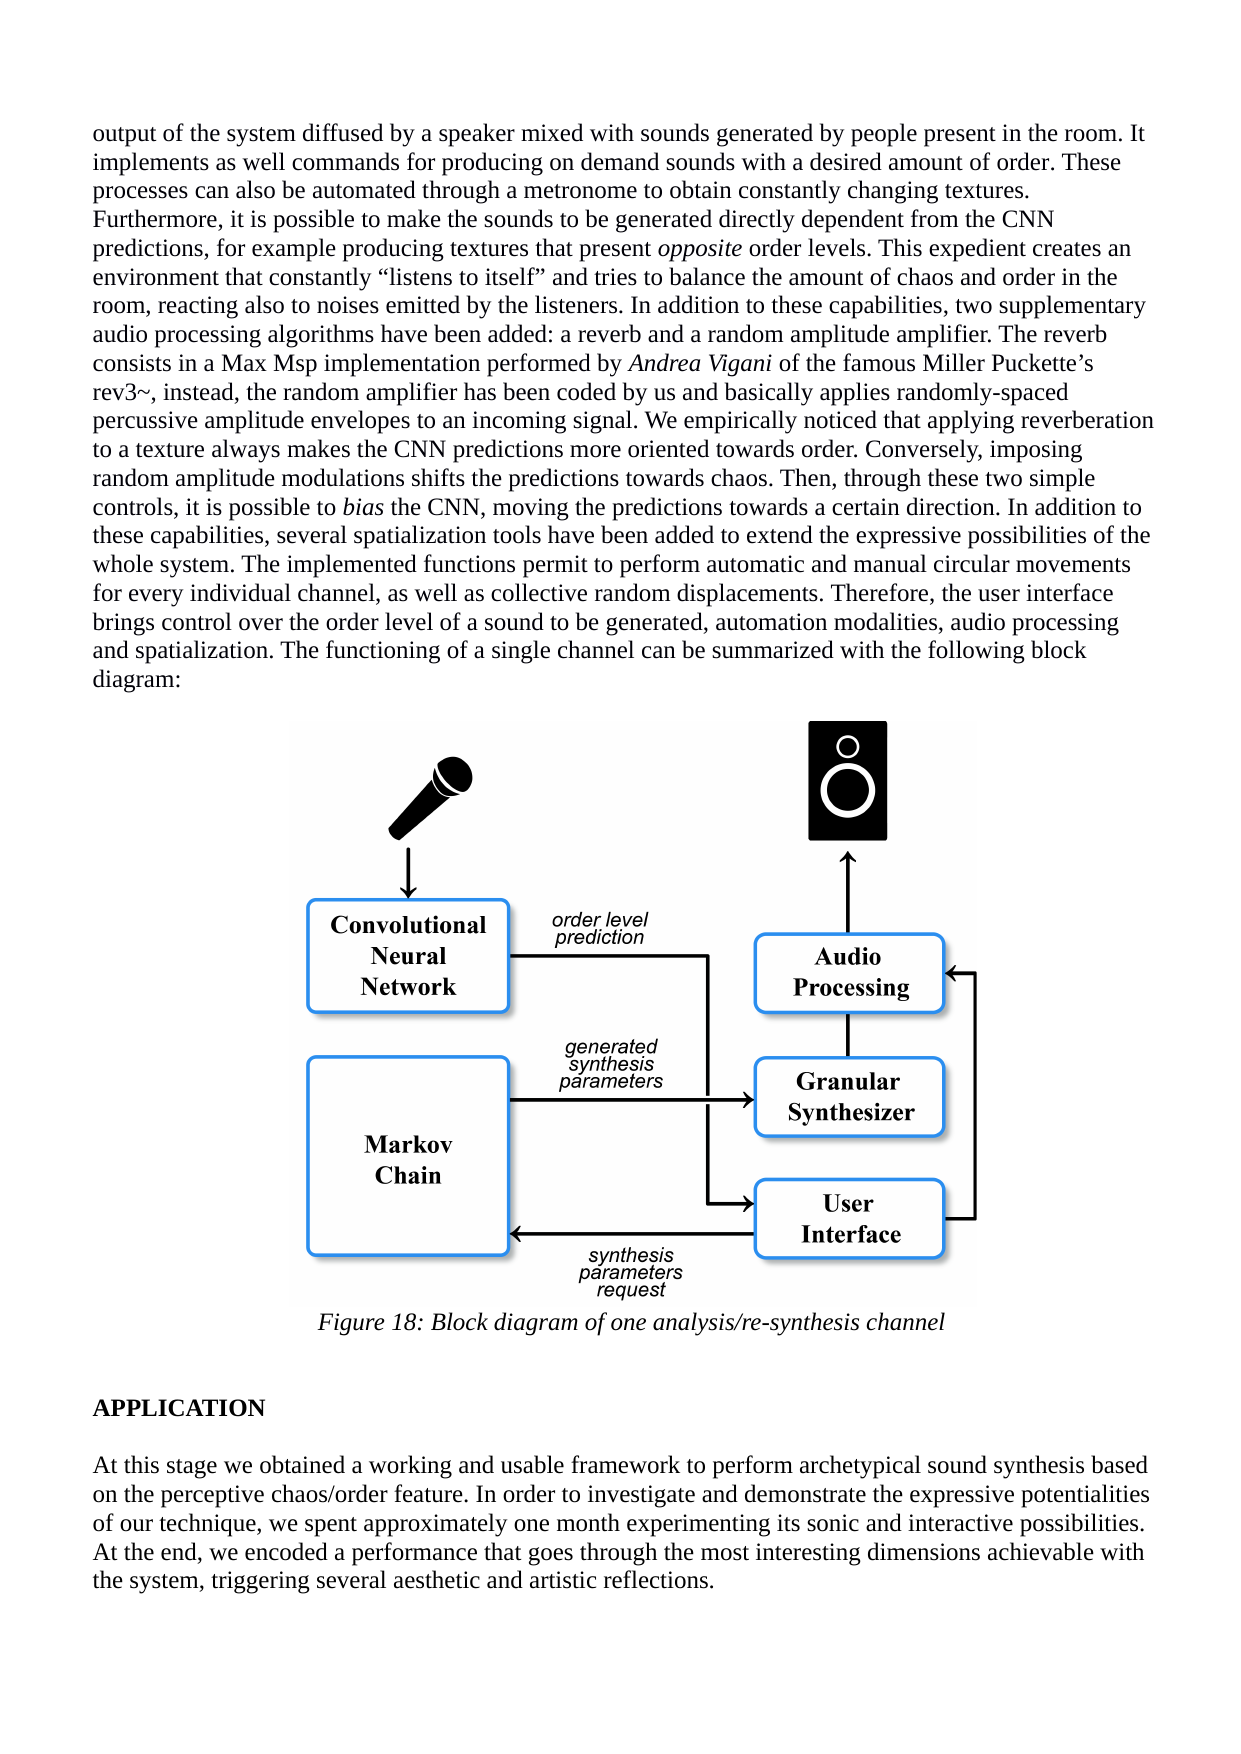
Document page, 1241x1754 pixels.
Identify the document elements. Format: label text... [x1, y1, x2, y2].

text Figure 18: Block diagram of one analysis/re-synthesis channel [289, 1307, 977, 1335]
text output of the system diffused by a speaker mixed with sounds generated by people present in the room. It implements as well commands for producing on demand sounds with a desired amount of order. These processes can also be automated through a metronome to obtain constantly changing textures. Furthermore, it is possible to make the sounds to be generated directly dependent from the CNN predictions, for example producing textures that present opposite order levels. This expedient creates an environment that constantly “listens to itself” and tries to balance the amount of chaos and order in the room, reacting also to noises emitted by the listeners. In addition to these capabilities, two supplementary audio processing algorithms have been added: a reverb and a random amplitude amplifier. The reverb consists in a Max Msp implementation performed by Andrea Vigani of the famous Miller Puckette’s rev3~, instead, the random amplifier has been coded by us and basically applies randomly-spaced percussive amplitude envelopes to an incoming signal. We empirically noticed that applying reverberation to a texture always makes the CNN predictions more oriented towards order. Conversely, imposing random amplitude modulations shifts the predictions towards chaos. Then, through these two simple controls, it is possible to bias the CNN, moving the predictions towards a certain direction. In addition to these capabilities, several spatialization tools have been added to extend the expressive possibilities of the whole system. The implemented functions permit to perform automatic and manual circular movements for every individual channel, as well as collective random displacements. Therefore, the user interface brings control over the order level of a sound to be generated, automation modalities, audio processing and spatialization. The functioning of a single channel can be summarized with the following block diagram: [92, 118, 1160, 693]
text APPLICATION [92, 1393, 1160, 1422]
text At this stage we obtained a working and usable framework to perform archetypical sound synthesis based on the perceptive chaos/order feature. In order to investigate and demonstrate the expressive potentialities of our technique, we spent approximately one month experimenting its sonic and interactive possibilities. At the end, we encoded a performance that goes through the most interesting dimensions achievable with the system, triggering several aesthetic and artistic reflections. [92, 1450, 1160, 1594]
picture [288, 721, 977, 1307]
